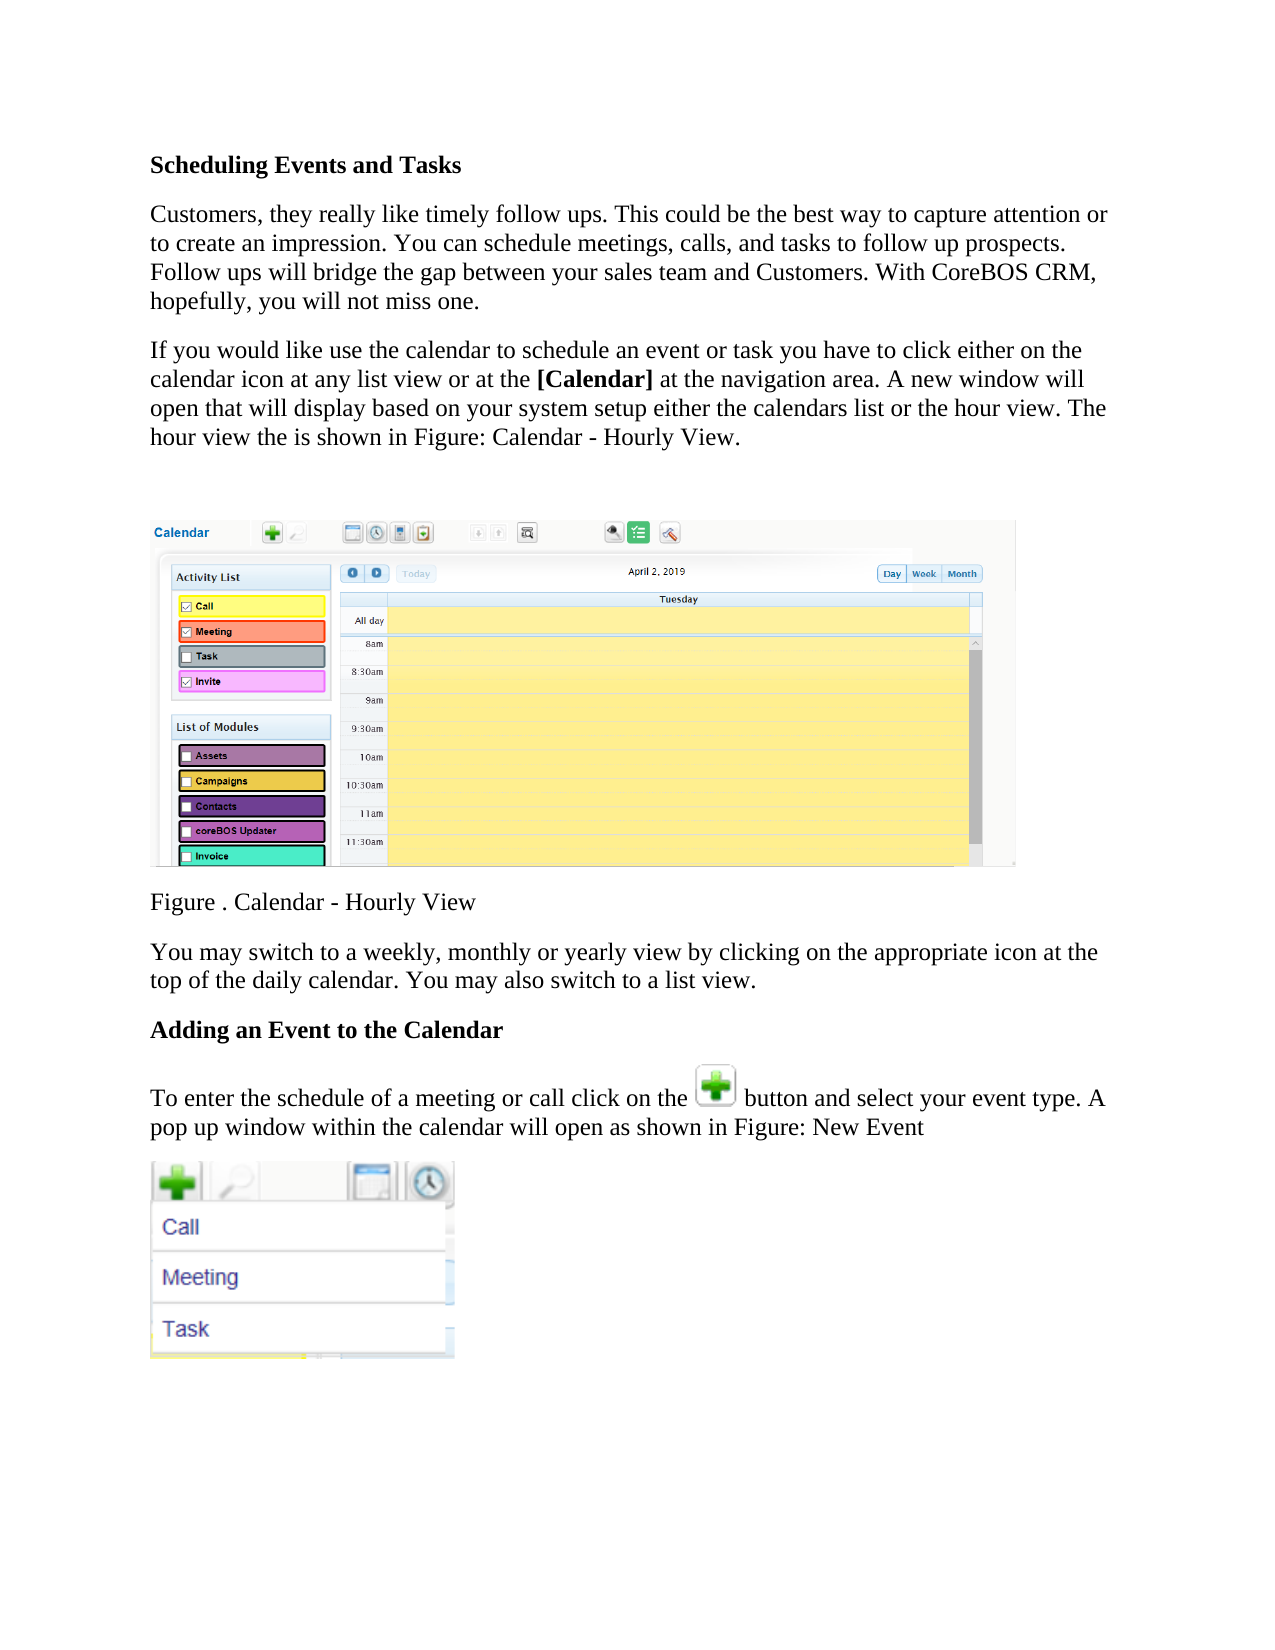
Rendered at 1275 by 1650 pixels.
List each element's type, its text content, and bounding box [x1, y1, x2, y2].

picture [150, 1161, 455, 1359]
picture [694, 1064, 738, 1107]
text Figure . Calendar - Hourly View [150, 887, 1125, 916]
text Customers, they really like timely follow ups. This could be the best way to capture attention or to create an impression. You can schedule meetings, calls, and tasks to follow up prospects. Follow ups will bridge the gap between your sales team and Customers. With CoreBOS CRM, hopefully, you will not miss one. [150, 199, 1125, 314]
text Adding an Event to the Calendar [150, 1015, 1125, 1044]
text To enter the schedule of a meeting or call click on the button and select your event type. A pop up window within the calendar will open as shown in Figure: New Event [150, 1064, 1125, 1141]
text You may switch to a weekly, monthly or yearly view by clicking on the appropriate icon at the top of the daily calendar. You may also switch to a list view. [150, 937, 1125, 994]
picture [150, 520, 1016, 867]
text If you would like use the calendar to schedule an event or task you have to click either on the calendar icon at any list view or at the [Calendar] at the navigation area. A new window will open that will display based on your system setup either the calendars list or the hour view. The hour view the is shown in Figure: Calendar - Hourly View. [150, 335, 1125, 450]
text Scheduling Events and Tasks [150, 150, 1125, 179]
